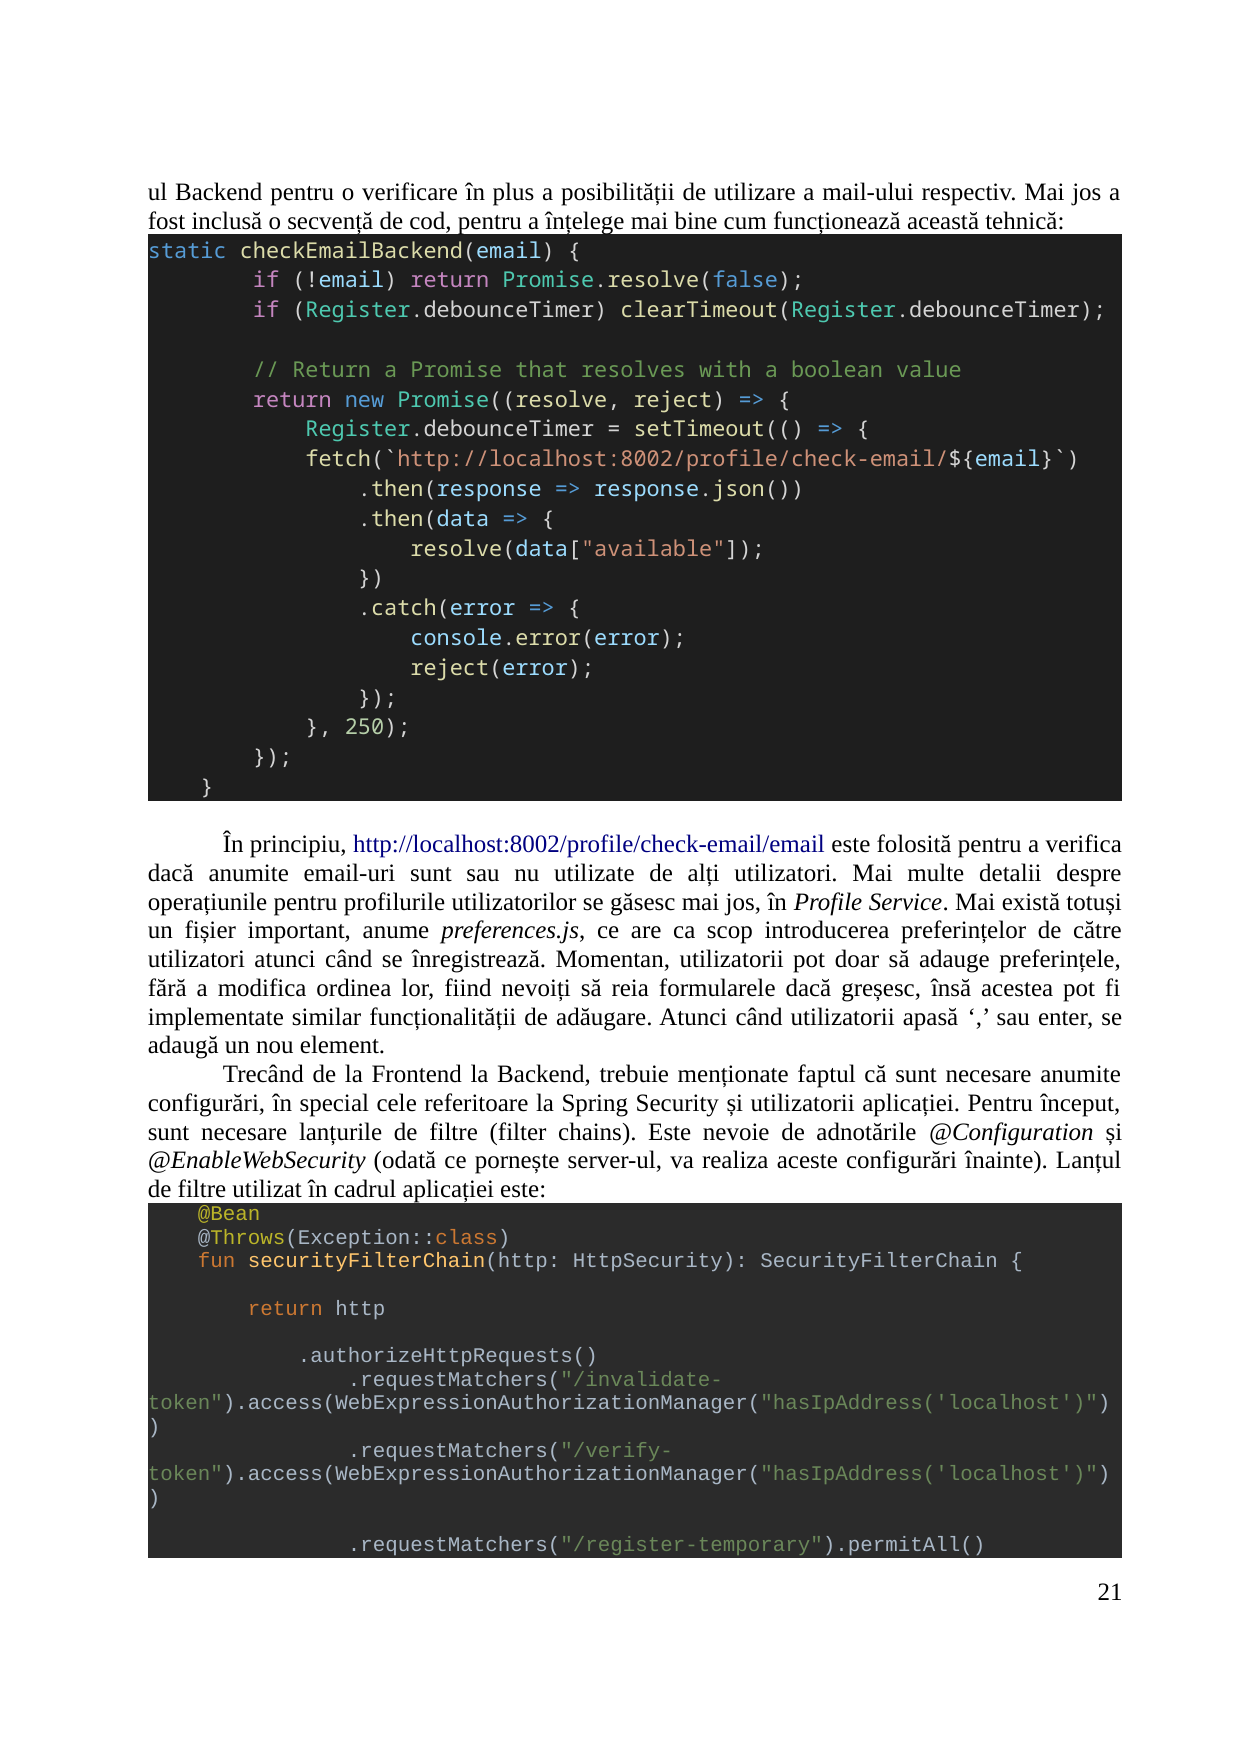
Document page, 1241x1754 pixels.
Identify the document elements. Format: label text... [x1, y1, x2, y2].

text resolve(data["available"]); [148, 532, 1122, 562]
text if (!email) return Promise.resolve(false); [148, 264, 1122, 294]
text @Bean @Throws(Exception::class) fun securityFilterChain(http: HttpSecurity): SecurityFilterChain { return http .authorizeHttpRequests() .requestMatchers("/invalidate-token").access(WebExpressionAuthorizationManager("hasIpAddress('localhost')")) .requestMatchers("/verify-token").access(WebExpressionAuthorizationManager("hasIpAddress('localhost')")) .requestMatchers("/register-temporary").permitAll() [148, 1203, 1122, 1558]
text return new Promise((resolve, reject) => { [148, 383, 1122, 413]
text // Return a Promise that resolves with a boolean value [148, 354, 1122, 383]
text console.error(error); [148, 622, 1122, 652]
text }, 250); [148, 711, 1122, 741]
text }); [148, 741, 1122, 771]
text }); [148, 681, 1122, 711]
text ul Backend pentru o verificare în plus a posibilității de utilizare a mail-ului respectiv. Mai jos a fost inclusă o secvență de cod, pentru a înțelege mai bine cum funcționează această tehnică: [148, 177, 1122, 234]
text }) [148, 562, 1122, 592]
text Trecând de la Frontend la Backend, trebuie menționate faptul că sunt necesare anumite configurări, în special cele referitoare la Spring Security și utilizatorii aplicației. Pentru început, sunt necesare lanțurile de filtre (filter chains). Este nevoie de adnotările @Configuration și @EnableWebSecurity (odată ce pornește server-ul, va realiza aceste configurări înainte). Lanțul de filtre utilizat în cadrul aplicației este: [148, 1059, 1122, 1203]
text În principiu, http://localhost:8002/profile/check-email/email este folosită pentru a verifica dacă anumite email-uri sunt sau nu utilizate de alți utilizatori. Mai multe detalii despre operațiunile pentru profilurile utilizatorilor se găsesc mai jos, în Profile Service. Mai există totuși un fișier important, anume preferences.js, ce are ca scop introducerea preferințelor de către utilizatori atunci când se înregistrează. Momentan, utilizatorii pot doar să adauge preferințele, fără a modifica ordinea lor, fiind nevoiți să reia formularele dacă greșesc, însă acestea pot fi implementate similar funcționalității de adăugare. Atunci când utilizatorii apasă ‘,’ sau enter, se adaugă un nou element. [148, 829, 1122, 1059]
text fetch(`http://localhost:8002/profile/check-email/${email}`) [148, 443, 1122, 473]
text Register.debounceTimer = setTimeout(() => { [148, 413, 1122, 443]
text .catch(error => { [148, 592, 1122, 622]
text .then(response => response.json()) [148, 473, 1122, 503]
text reject(error); [148, 652, 1122, 681]
text } [148, 771, 1122, 801]
text static checkEmailBackend(email) { [148, 234, 1122, 264]
text .then(data => { [148, 503, 1122, 532]
text if (Register.debounceTimer) clearTimeout(Register.debounceTimer); [148, 294, 1122, 324]
